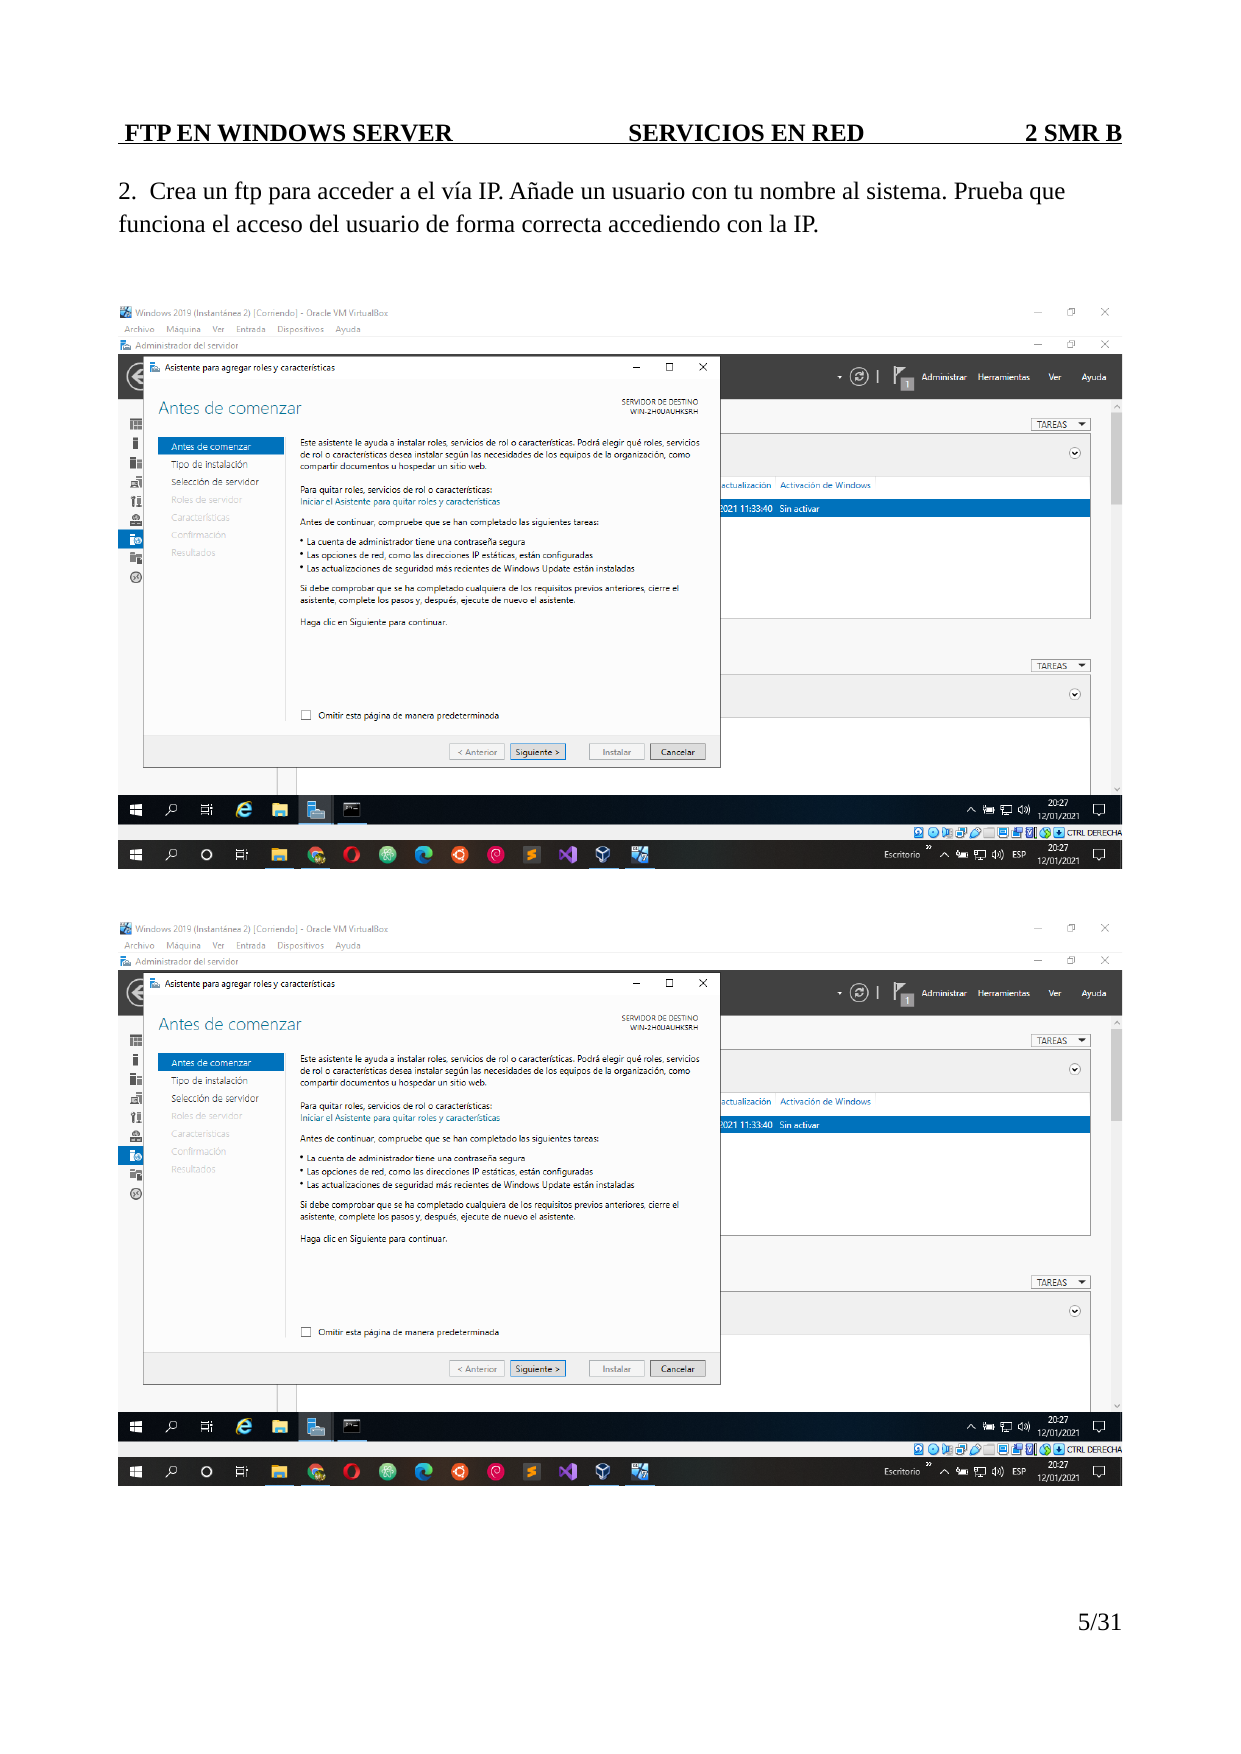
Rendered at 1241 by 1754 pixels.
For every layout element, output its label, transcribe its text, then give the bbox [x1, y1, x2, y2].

picture [118, 920, 1123, 1486]
text 2. Crea un ftp para acceder a el vía IP. Añade un usuario con tu nombre al sistema. Prueba que funciona el acceso del usuario de forma correcta accediendo con la IP. [118, 176, 1122, 238]
picture [118, 304, 1123, 869]
